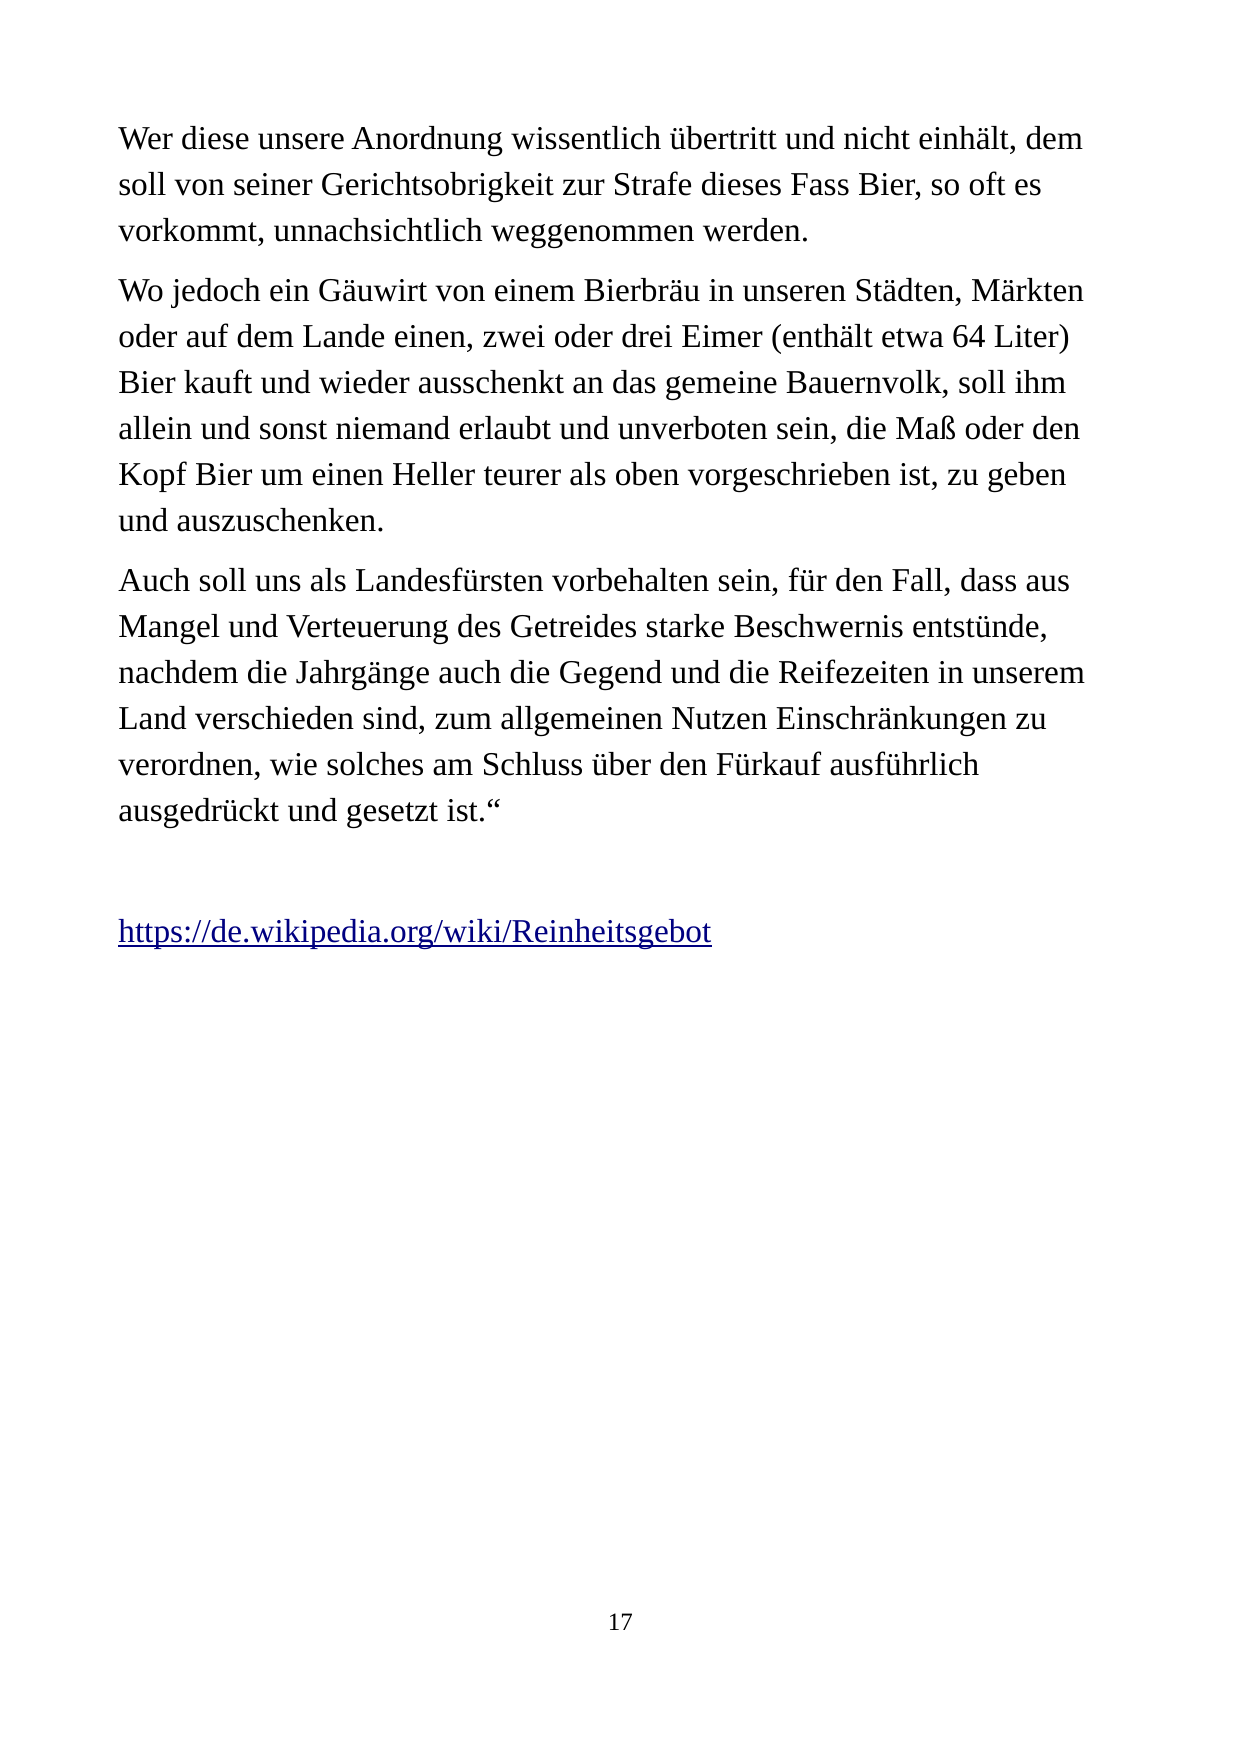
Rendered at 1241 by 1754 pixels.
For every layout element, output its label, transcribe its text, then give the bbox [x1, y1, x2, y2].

text Wo jedoch ein Gäuwirt von einem Bierbräu in unseren Städten, Märkten oder auf dem Lande einen, zwei oder drei Eimer (enthält etwa 64 Liter) Bier kauft und wieder ausschenkt an das gemeine Bauernvolk, soll ihm allein und sonst niemand erlaubt und unverboten sein, die Maß oder den Kopf Bier um einen Heller teurer als oben vorgeschrieben ist, zu geben und auszuschenken. [118, 271, 1122, 538]
text Auch soll uns als Landesfürsten vorbehalten sein, für den Fall, dass aus Mangel und Verteuerung des Getreides starke Beschwernis entstünde, nachdem die Jahrgänge auch die Gegend und die Reifezeiten in unserem Land verschieden sind, zum allgemeinen Nutzen Einschränkungen zu verordnen, wie solches am Schluss über den Fürkauf ausführlich ausgedrückt und gesetzt ist.“ [118, 561, 1122, 829]
text Wer diese unsere Anordnung wissentlich übertritt und nicht einhält, dem soll von seiner Gerichtsobrigkeit zur Strafe dieses Fass Bier, so oft es vorkommt, unnachsichtlich weggenommen werden. [118, 118, 1122, 248]
text https://de.wikipedia.org/wiki/Reinheitsgebot [118, 911, 1122, 984]
